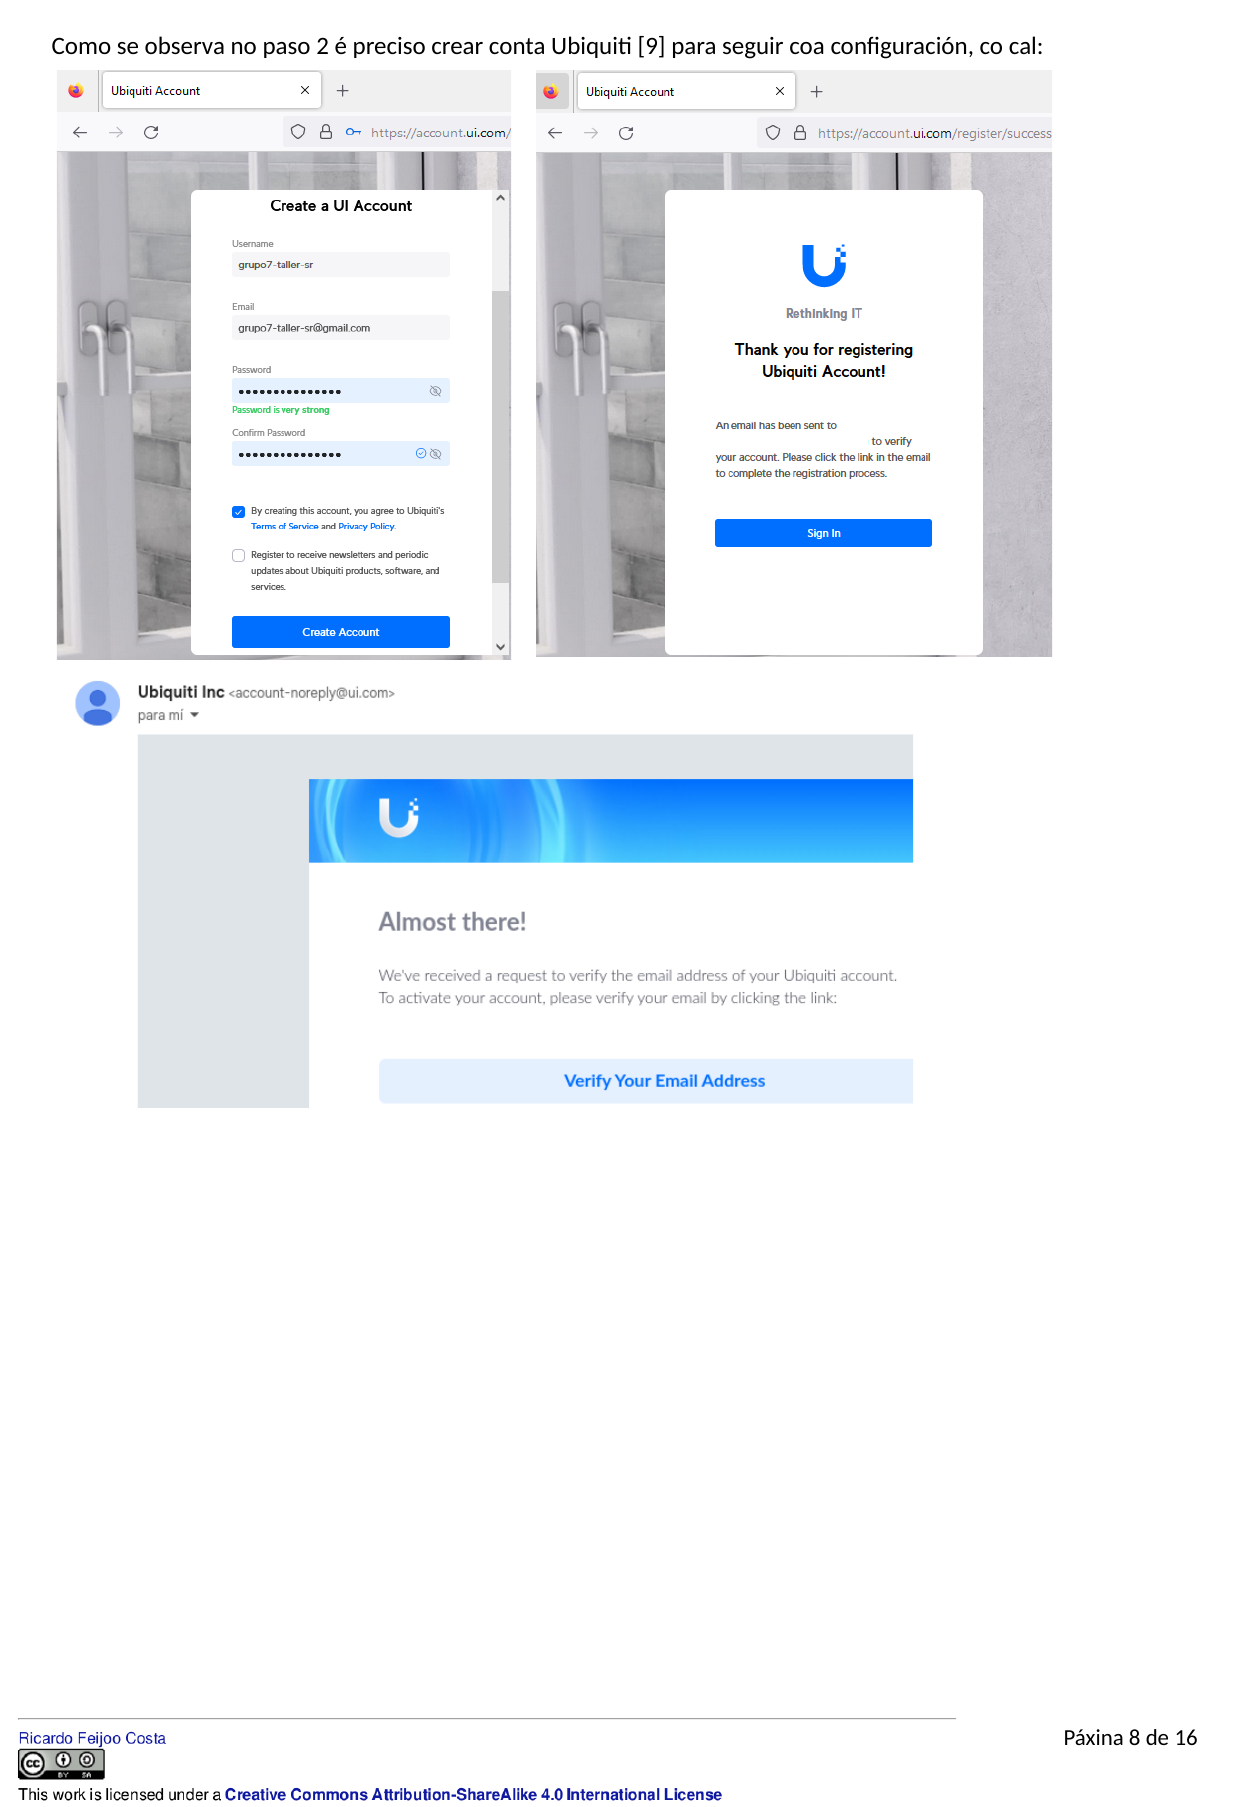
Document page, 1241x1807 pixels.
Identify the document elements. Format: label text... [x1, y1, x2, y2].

picture [536, 70, 1053, 657]
text Como se observa no paso 2 é preciso crear conta Ubiquiti [9] para seguir coa configuración, co cal: [51, 30, 1197, 60]
picture [56, 70, 512, 660]
picture [8, 1713, 957, 1805]
picture [60, 672, 914, 1108]
